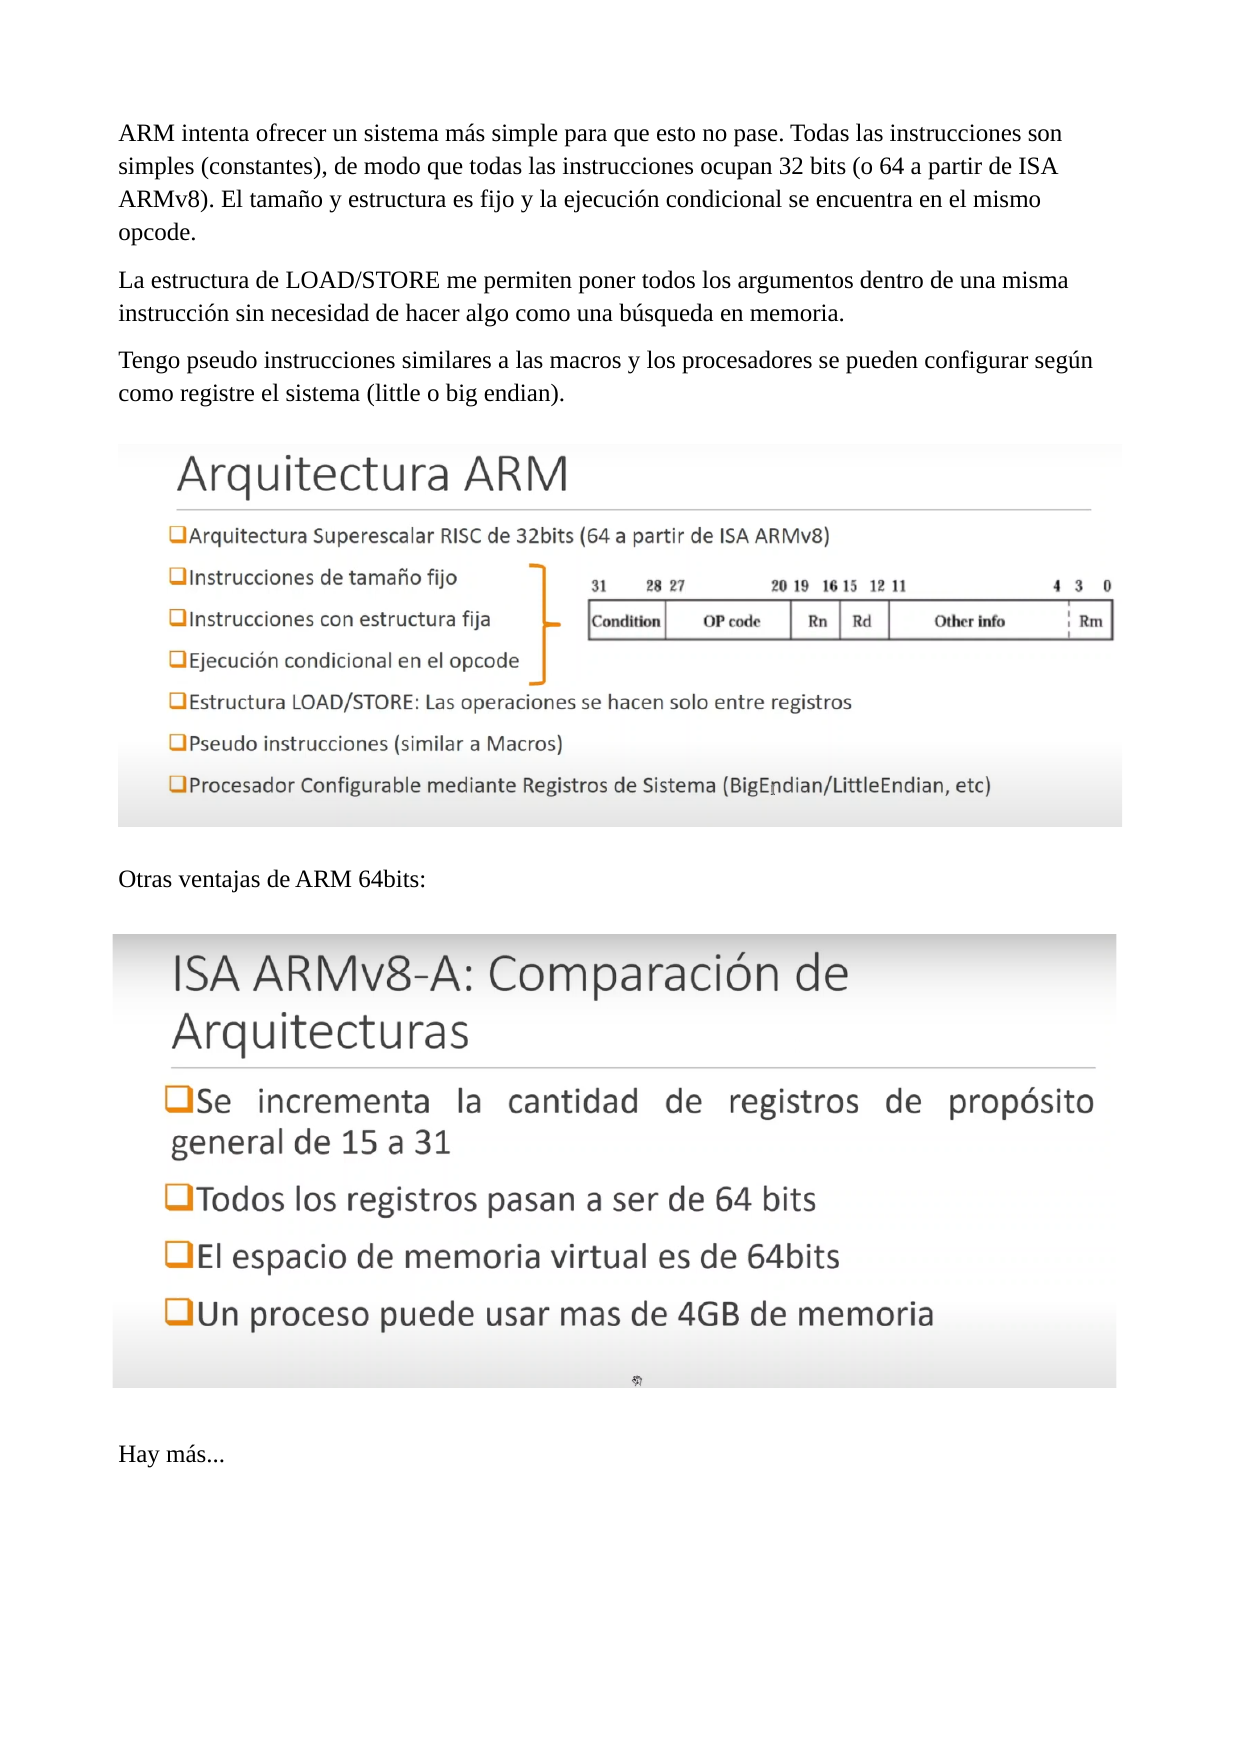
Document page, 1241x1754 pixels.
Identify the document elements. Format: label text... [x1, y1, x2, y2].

text ARM intenta ofrecer un sistema más simple para que esto no pase. Todas las instrucciones son simples (constantes), de modo que todas las instrucciones ocupan 32 bits (o 64 a partir de ISA ARMv8). El tamaño y estructura es fijo y la ejecución condicional se encuentra en el mismo opcode. [118, 118, 1122, 246]
text La estructura de LOAD/STORE me permiten poner todos los argumentos dentro de una misma instrucción sin necesidad de hacer algo como una búsqueda en memoria. [118, 265, 1122, 327]
text [118, 426, 1122, 444]
text Tengo pseudo instrucciones similares a las macros y los procesadores se pueden configurar según como registre el sistema (little o big endian). [118, 345, 1122, 407]
picture [112, 934, 1117, 1388]
text Hay más... [118, 1439, 1122, 1468]
picture [118, 444, 1123, 827]
text Otras ventajas de ARM 64bits: [118, 827, 1122, 893]
